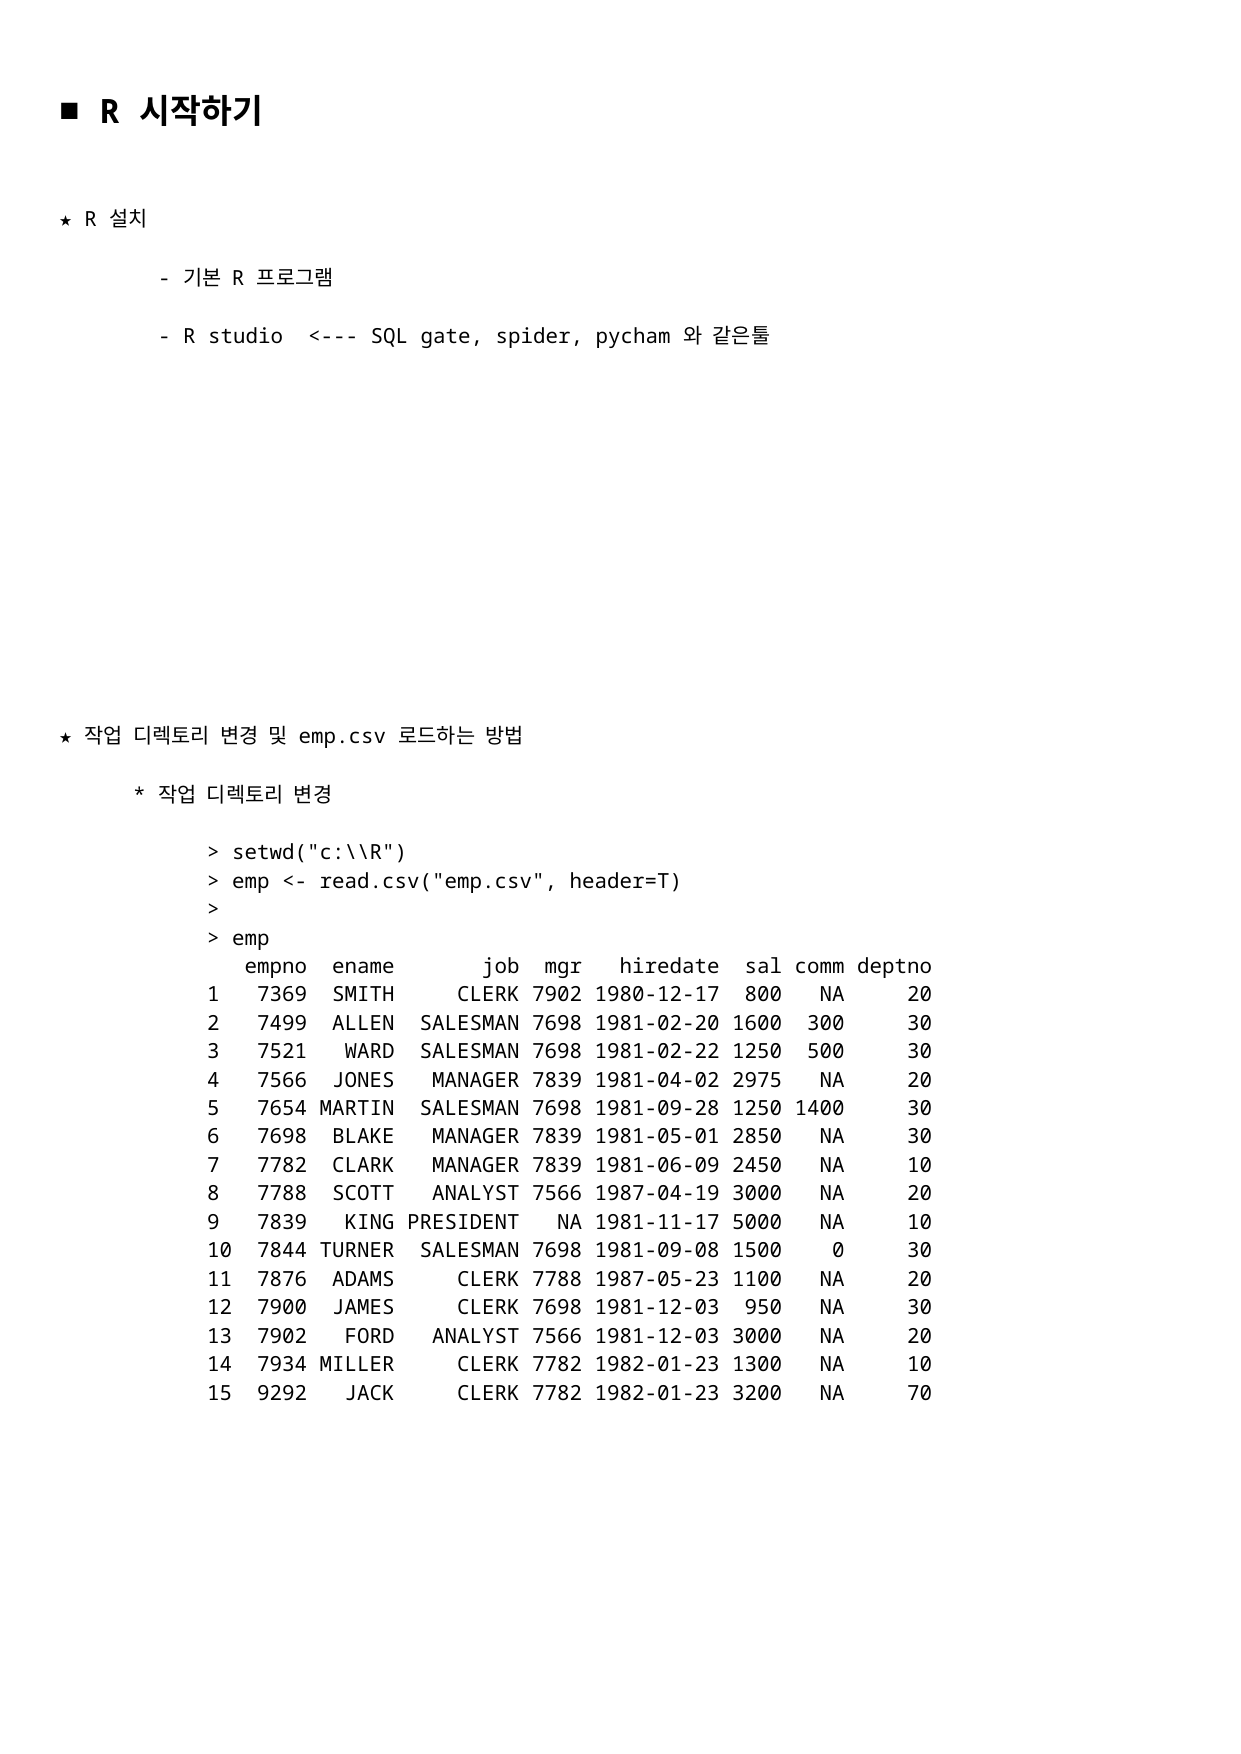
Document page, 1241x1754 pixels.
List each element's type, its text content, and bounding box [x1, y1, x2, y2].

text 10 7844 TURNER SALESMAN 7698 1981-09-08 1500 0 30 [59, 1235, 1181, 1264]
text 2 7499 ALLEN SALESMAN 7698 1981-02-20 1600 300 30 [59, 1008, 1181, 1036]
text > emp <- read.csv("emp.csv", header=T) [59, 866, 1181, 894]
text 15 9292 JACK CLERK 7782 1982-01-23 3200 NA 70 [59, 1378, 1181, 1406]
text 1 7369 SMITH CLERK 7902 1980-12-17 800 NA 20 [59, 979, 1181, 1008]
text 11 7876 ADAMS CLERK 7788 1987-05-23 1100 NA 20 [59, 1264, 1181, 1292]
text empno ename job mgr hiredate sal comm deptno [59, 951, 1181, 979]
subtitle ■ R 시작하기 [59, 84, 1181, 133]
text > [59, 894, 1181, 923]
text 12 7900 JAMES CLERK 7698 1981-12-03 950 NA 30 [59, 1292, 1181, 1321]
text > emp [59, 923, 1181, 951]
text 7 7782 CLARK MANAGER 7839 1981-06-09 2450 NA 10 [59, 1150, 1181, 1178]
text - R studio <--- SQL gate, spider, pycham 와 같은툴 [59, 320, 1181, 350]
text * 작업 디렉토리 변경 [59, 778, 1181, 809]
text - 기본 R 프로그램 [59, 261, 1181, 291]
text ★ R 설치 [59, 202, 1181, 233]
text 14 7934 MILLER CLERK 7782 1982-01-23 1300 NA 10 [59, 1349, 1181, 1378]
text 3 7521 WARD SALESMAN 7698 1981-02-22 1250 500 30 [59, 1036, 1181, 1065]
text 8 7788 SCOTT ANALYST 7566 1987-04-19 3000 NA 20 [59, 1178, 1181, 1207]
text 9 7839 KING PRESIDENT NA 1981-11-17 5000 NA 10 [59, 1207, 1181, 1235]
text 5 7654 MARTIN SALESMAN 7698 1981-09-28 1250 1400 30 [59, 1093, 1181, 1122]
text > setwd("c:\\R") [59, 837, 1181, 866]
text 13 7902 FORD ANALYST 7566 1981-12-03 3000 NA 20 [59, 1321, 1181, 1349]
text 6 7698 BLAKE MANAGER 7839 1981-05-01 2850 NA 30 [59, 1122, 1181, 1150]
text 4 7566 JONES MANAGER 7839 1981-04-02 2975 NA 20 [59, 1065, 1181, 1093]
text ★ 작업 디렉토리 변경 및 emp.csv 로드하는 방법 [59, 720, 1181, 750]
